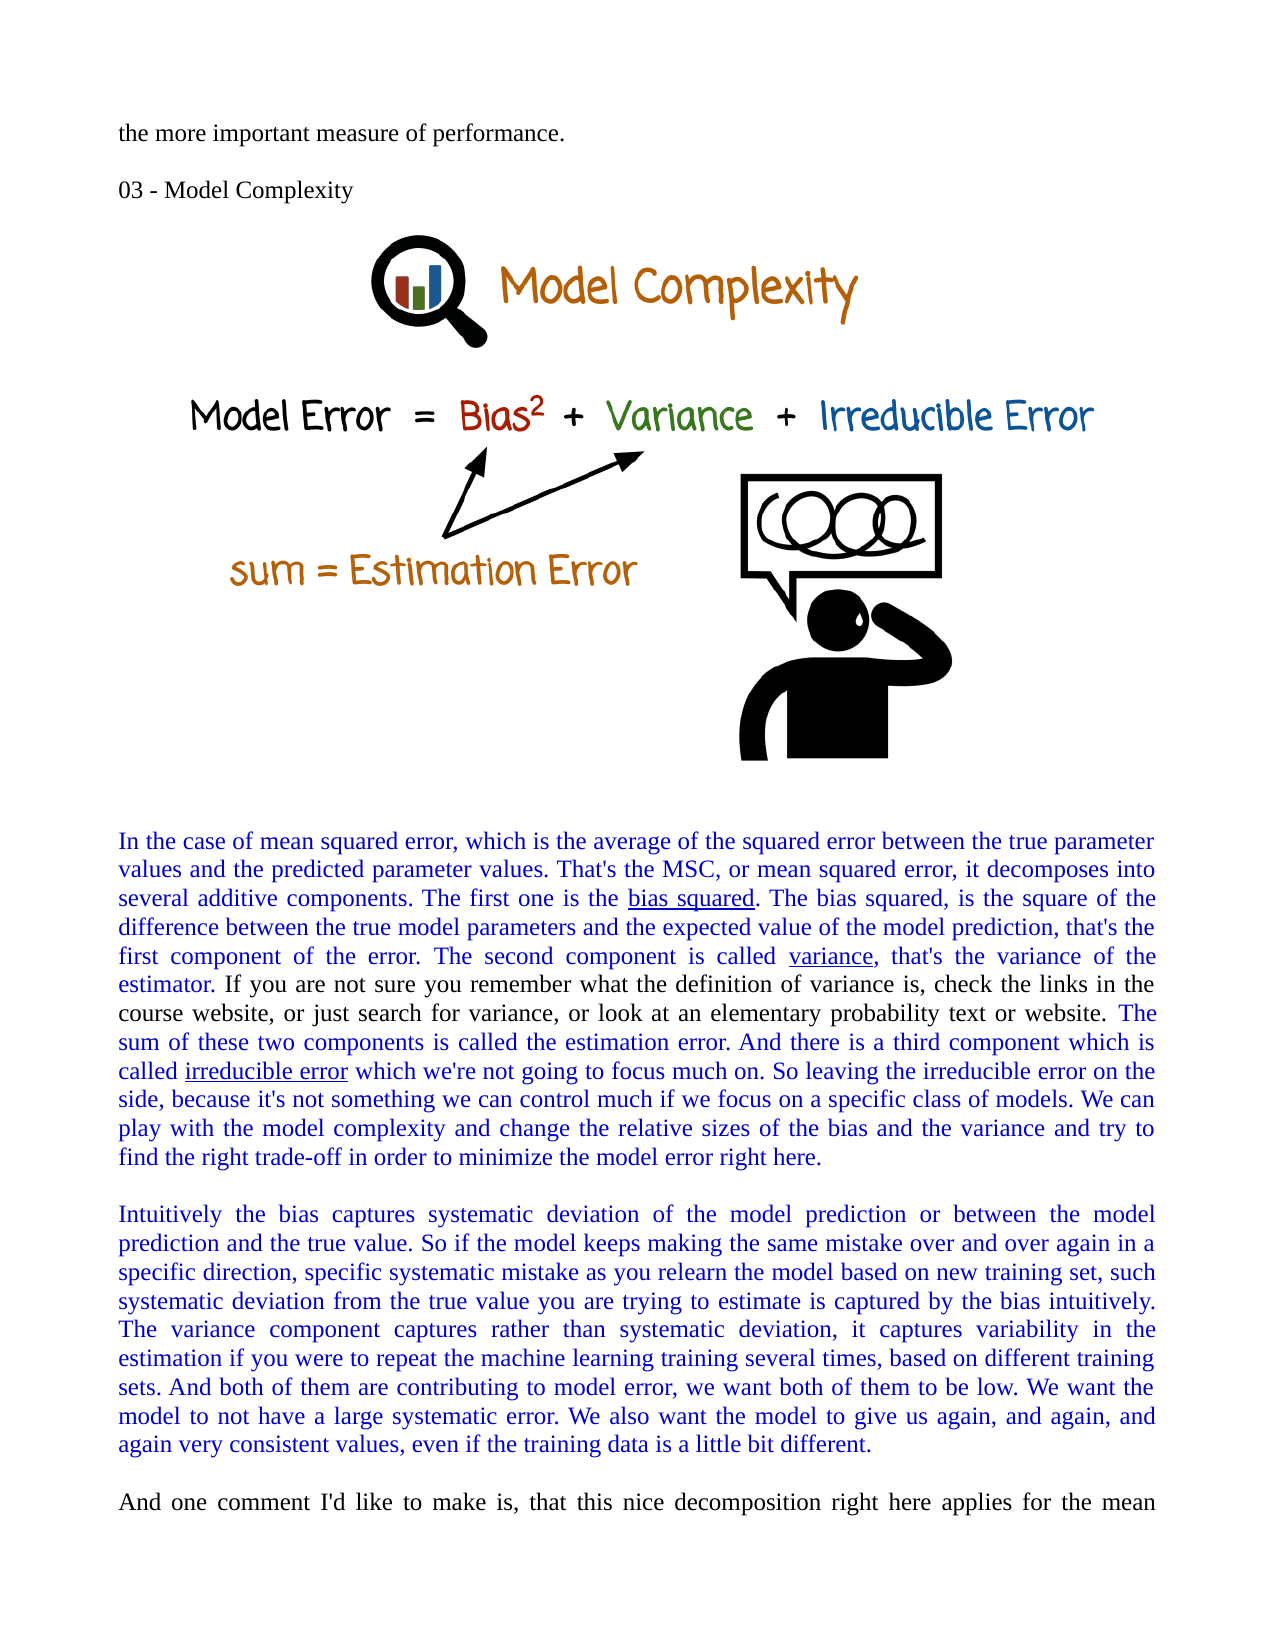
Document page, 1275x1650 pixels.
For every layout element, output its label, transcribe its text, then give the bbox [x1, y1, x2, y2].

text Intuitively the bias captures systematic deviation of the model prediction or between the model prediction and the true value. So if the model keeps making the same mistake over and over again in a specific direction, specific systematic mistake as you relearn the model based on new training set, such systematic deviation from the true value you are trying to estimate is captured by the bias intuitively. The variance component captures rather than systematic deviation, it captures variability in the estimation if you were to repeat the machine learning training several times, based on different training sets. And both of them are contributing to model error, we want both of them to be low. We want the model to not have a large systematic error. We also want the model to give us again, and again, and again very consistent values, even if the training data is a little bit different. [118, 1199, 1157, 1458]
text In the case of mean squared error, which is the average of the squared error between the true parameter values and the predicted parameter values. That's the MSC, or mean squared error, it decomposes into several additive components. The first one is the bias squared. The bias squared, is the square of the difference between the true model parameters and the expected value of the model prediction, that's the first component of the error. The second component is called variance, that's the variance of the estimator. If you are not sure you remember what the definition of variance is, check the links in the course website, or just search for variance, or look at an elementary probability text or website. The sum of these two components is called the estimation error. And there is a third component which is called irreducible error which we're not going to focus much on. So leaving the irreducible error on the side, because it's not something we can control much if we focus on a specific class of models. We can play with the model complexity and change the relative sizes of the bias and the variance and try to find the right trade-off in order to minimize the model error right here. [118, 826, 1157, 1171]
text And one comment I'd like to make is, that this nice decomposition right here applies for the mean [118, 1487, 1157, 1516]
text the more important measure of performance. [118, 118, 1157, 147]
text 03 - Model Complexity [118, 176, 1157, 204]
picture [118, 233, 1157, 769]
